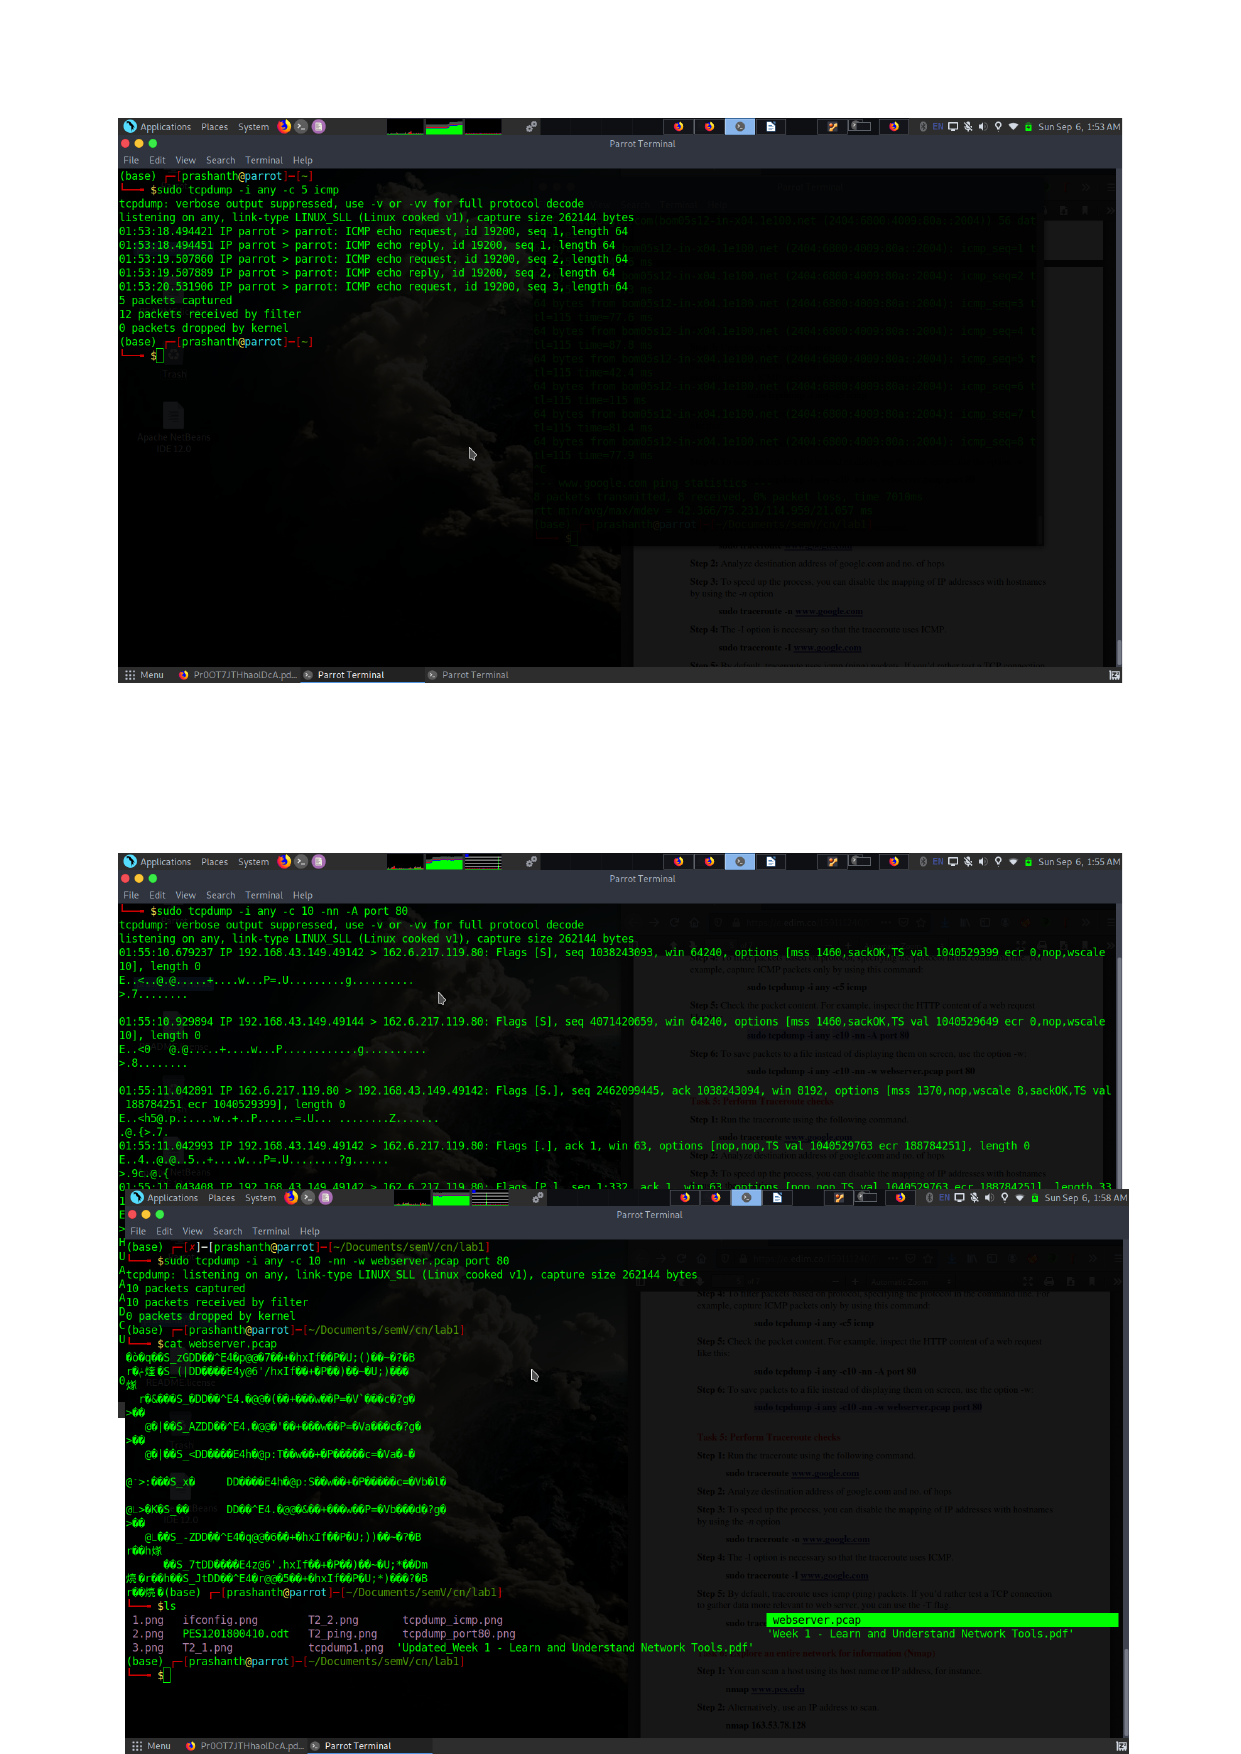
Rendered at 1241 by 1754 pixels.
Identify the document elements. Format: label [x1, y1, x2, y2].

picture [118, 118, 1123, 683]
picture [118, 853, 1129, 1754]
